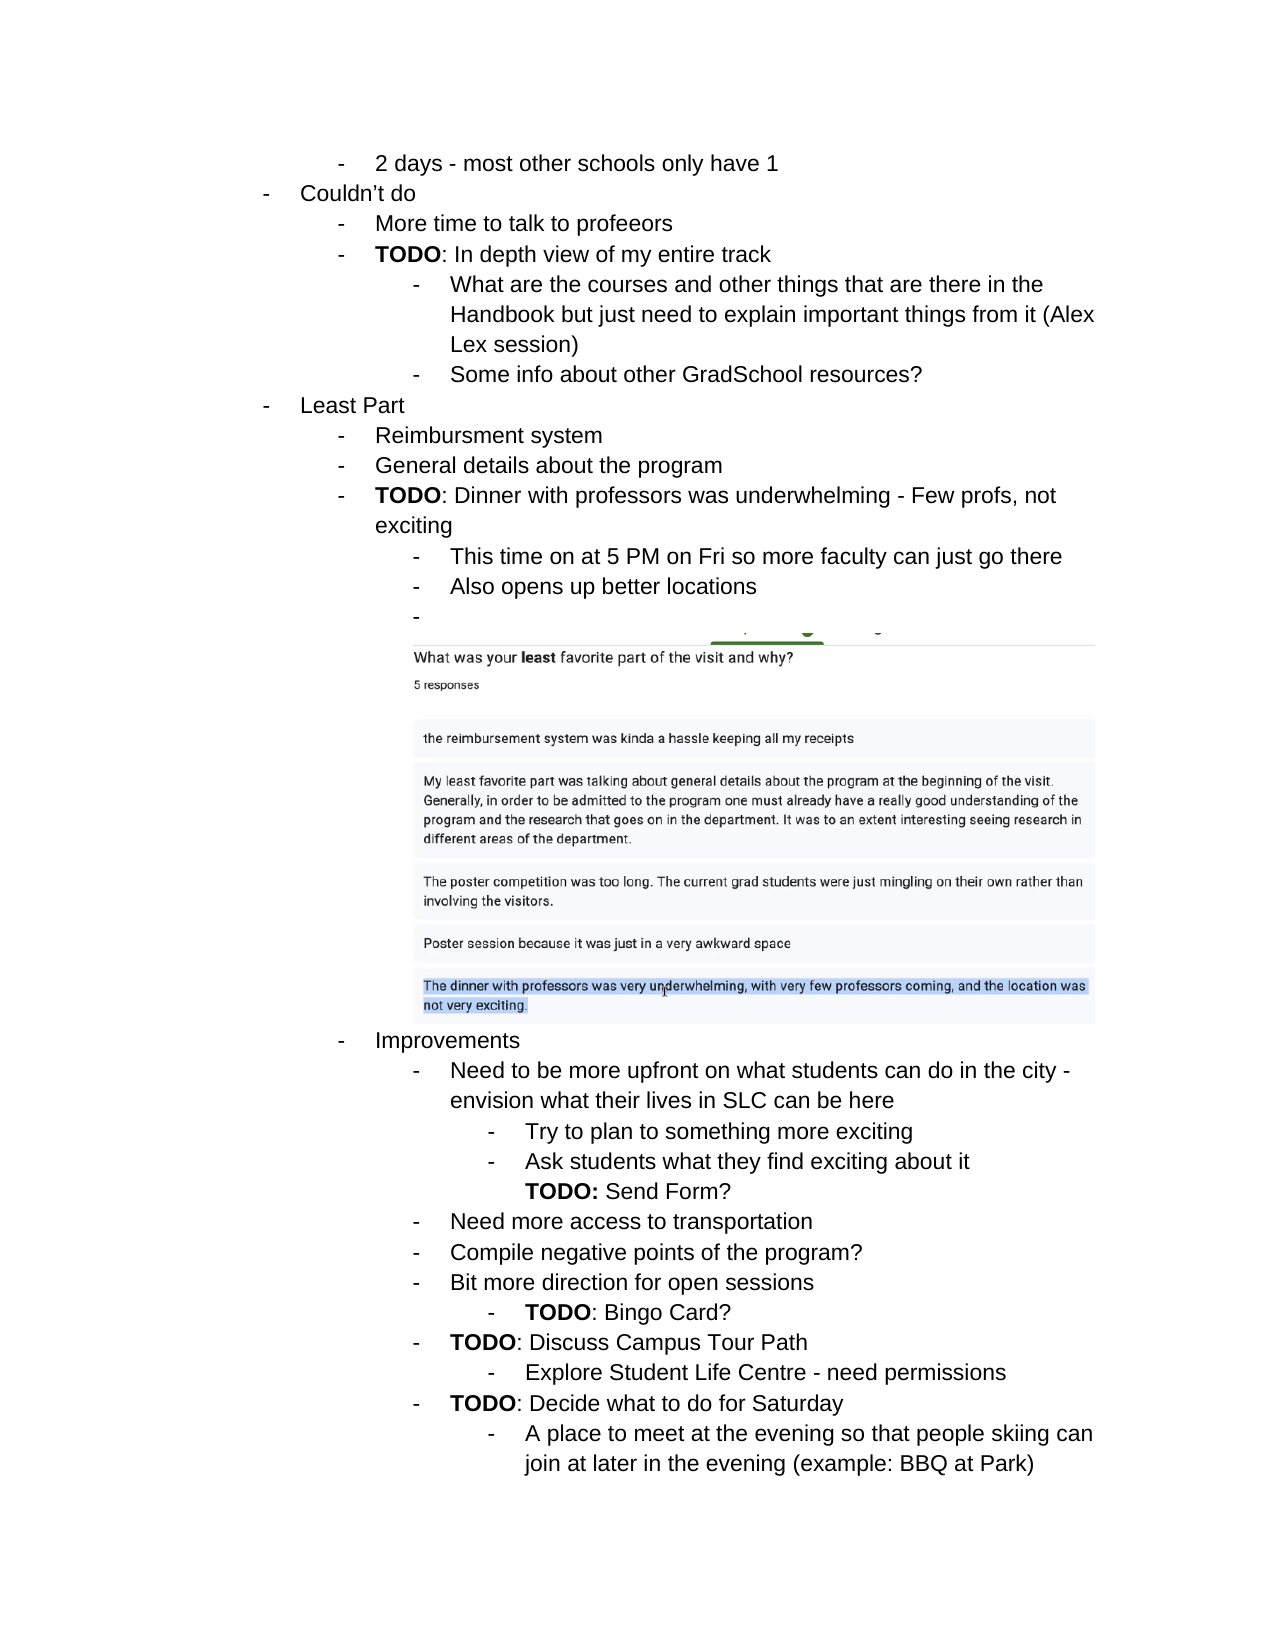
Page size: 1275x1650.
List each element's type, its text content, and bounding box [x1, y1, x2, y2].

list What are the courses and other things that are there in the Handbook but just need to explain important things from it (Alex Lex session) [412, 271, 1125, 358]
list TODO: Bingo Card? [487, 1299, 1125, 1325]
list Need more access to transportation [412, 1208, 1125, 1234]
list More time to talk to profeeors [337, 210, 1125, 237]
list Improvements [337, 1027, 1125, 1053]
list General details about the program [337, 452, 1125, 478]
list Also opens up better locations [412, 573, 1125, 599]
picture [412, 633, 1095, 1024]
list A place to meet at the evening so that people skiing can join at later in the evening (example: BBQ at Park) [487, 1420, 1125, 1476]
list Try to plan to something more exciting [487, 1118, 1125, 1144]
list TODO: In depth view of my entire track [337, 241, 1125, 267]
list This time on at 5 PM on Fri so more faculty can just go there [412, 543, 1125, 569]
list Couldn’t do [262, 180, 1125, 207]
list 2 days - most other schools only have 1 [337, 150, 1125, 176]
list TODO: Dinner with professors was underwhelming - Few profs, not exciting [337, 482, 1125, 539]
list TODO: Decide what to do for Saturday [412, 1389, 1125, 1416]
list Ask students what they find exciting about it TODO: Send Form? [487, 1148, 1125, 1204]
list Some info about other GradSchool resources? [412, 361, 1125, 388]
list Compile negative points of the program? [412, 1238, 1125, 1265]
list Bit more direction for open sessions [412, 1269, 1125, 1295]
list Least Part [262, 392, 1125, 418]
list Reimbursment system [337, 422, 1125, 448]
list Need to be more upfront on what students can do in the city - envision what their lives in SLC can be here [412, 1057, 1125, 1114]
list Explore Student Life Centre - need permissions [487, 1359, 1125, 1386]
list TODO: Discuss Campus Tour Path [412, 1329, 1125, 1355]
